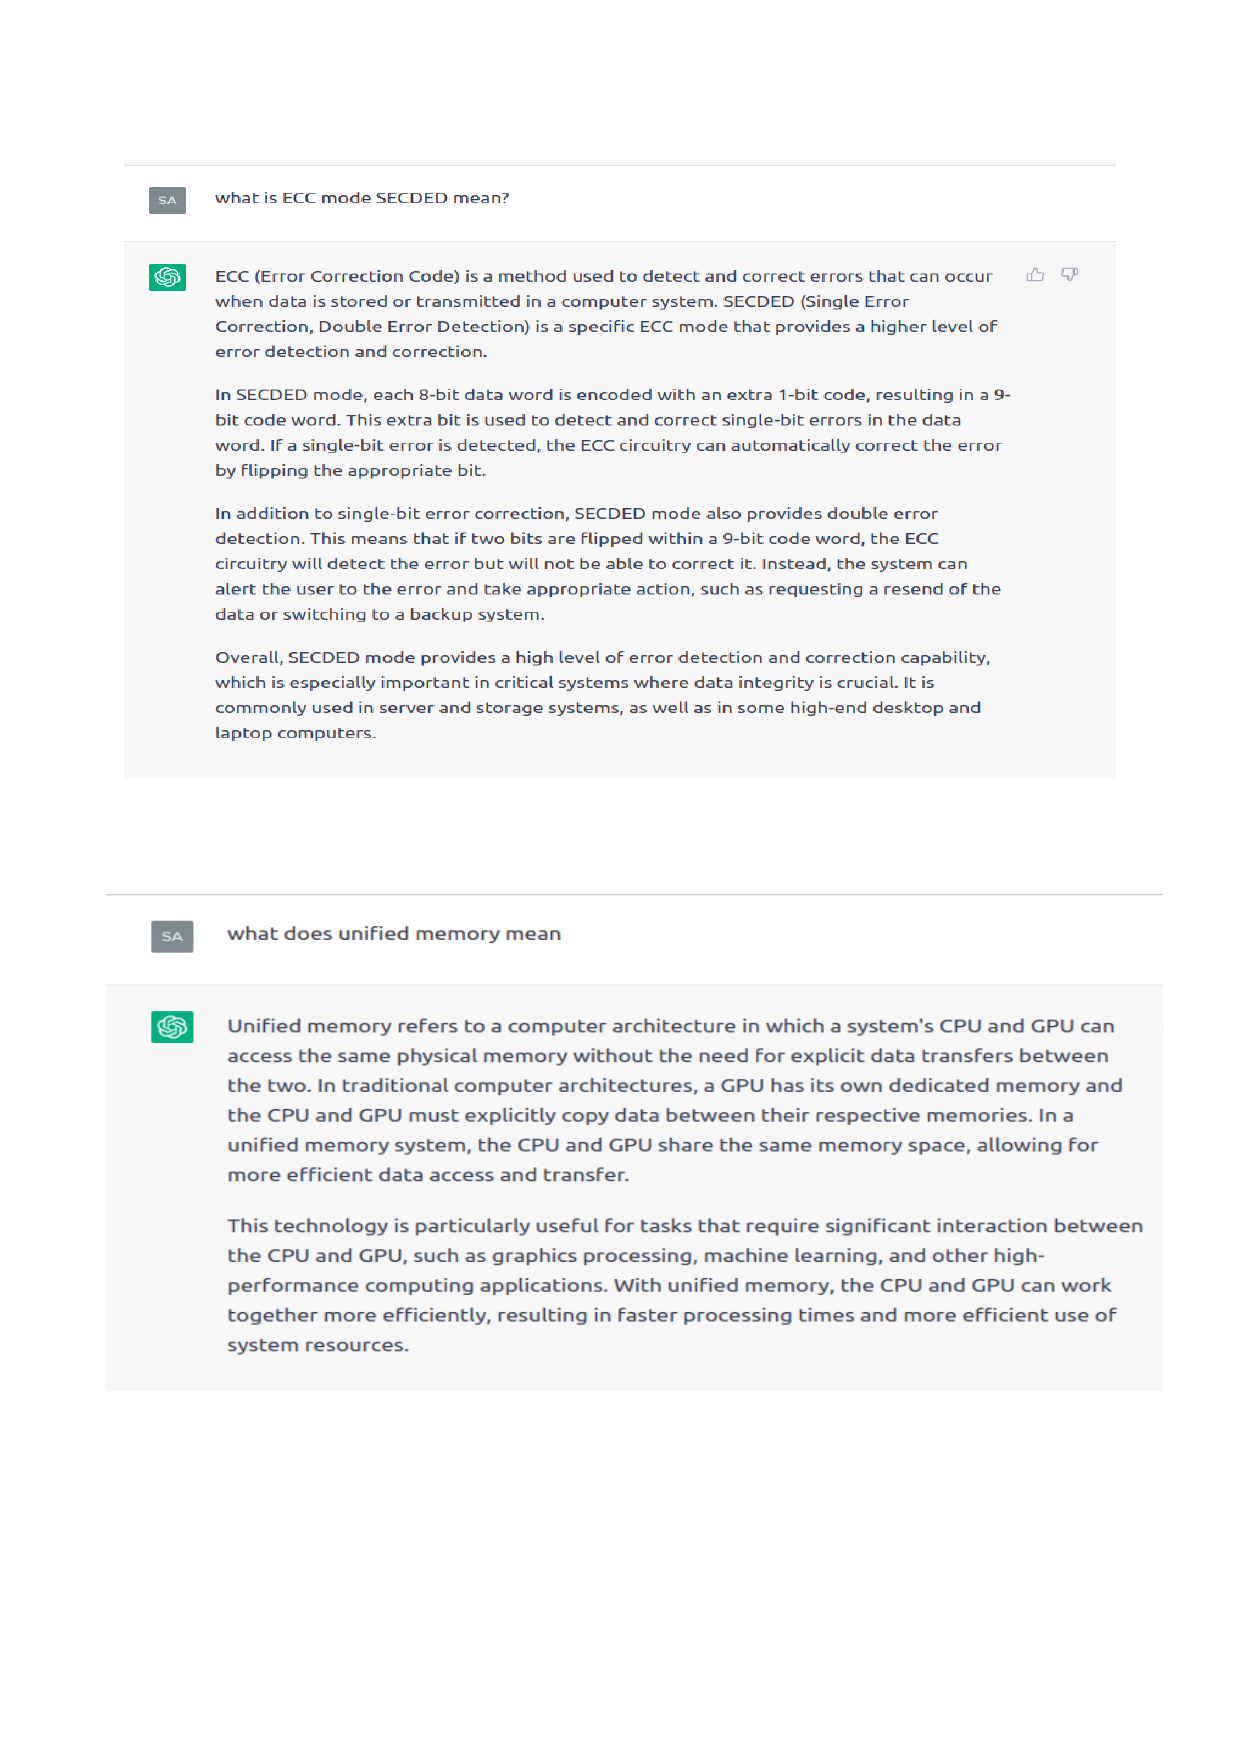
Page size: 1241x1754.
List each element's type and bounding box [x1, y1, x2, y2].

picture [430, 893, 1164, 1391]
picture [473, 160, 1117, 778]
